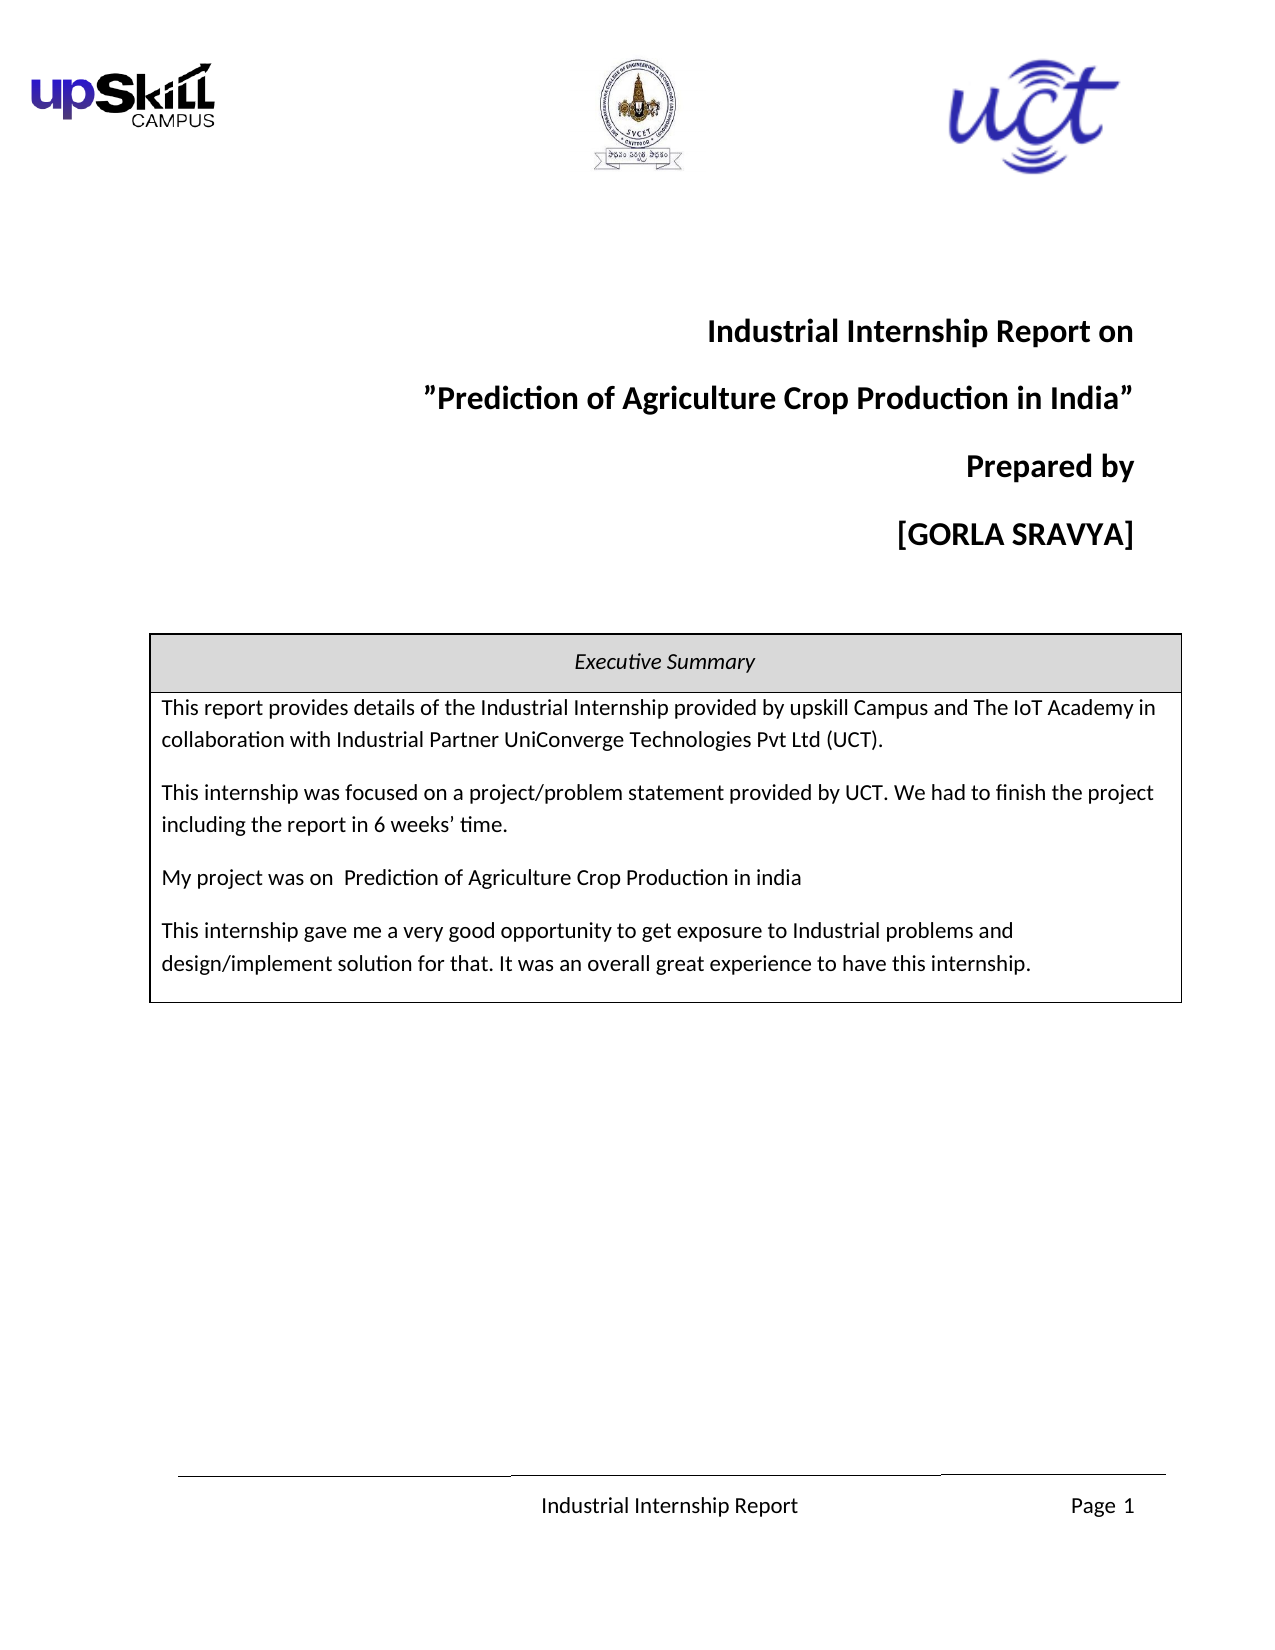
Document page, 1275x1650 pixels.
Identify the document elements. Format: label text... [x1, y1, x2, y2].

table_cell This report provides details of the Industrial Internship provided by upskill Campus and The IoT Academy in collaboration with Industrial Partner UniConverge Technologies Pvt Ltd (UCT). This internship was focused on a project/problem statement provided by UCT. We had to finish the project including the report in 6 weeks’ time. My project was on Prediction of Agriculture Crop Production in india This internship gave me a very good opportunity to get exposure to Industrial problems and design/implement solution for that. It was an overall great experience to have this internship. [151, 693, 1181, 1001]
text Industrial Internship Report on [150, 310, 1134, 350]
text Prepared by [150, 445, 1134, 486]
text ”Prediction of Agriculture Crop Production in India” [150, 377, 1134, 418]
table_header Executive Summary [151, 635, 1181, 692]
text [GORLA SRAVYA] [150, 512, 1134, 553]
